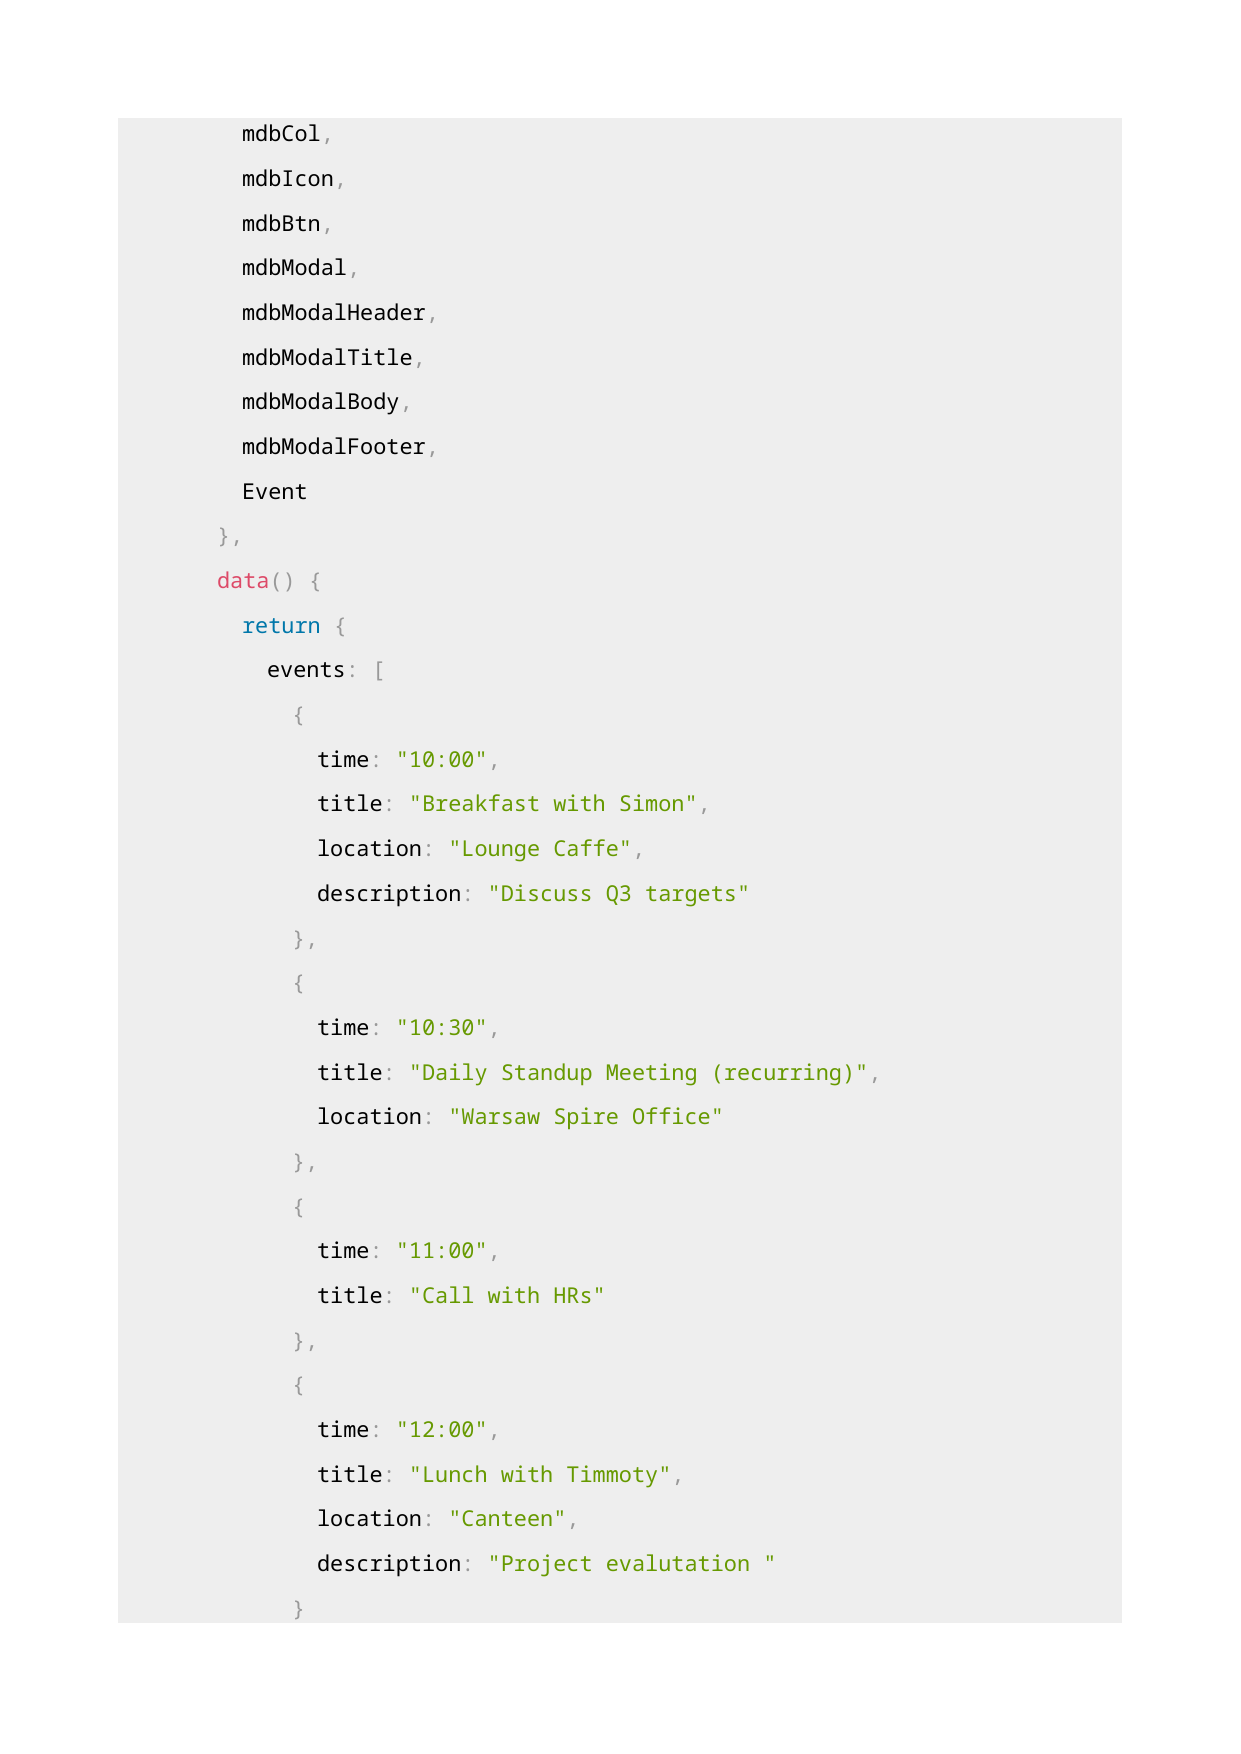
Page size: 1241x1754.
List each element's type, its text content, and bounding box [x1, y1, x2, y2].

list Event [118, 476, 1122, 505]
list data() { [118, 565, 1122, 595]
list { [118, 967, 1122, 997]
list mdbBtn, [118, 207, 1122, 237]
list { [118, 1191, 1122, 1220]
list description: "Discuss Q3 targets" [118, 878, 1122, 908]
list location: "Warsaw Spire Office" [118, 1101, 1122, 1131]
list time: "10:30", [118, 1012, 1122, 1042]
list description: "Project evalutation " [118, 1548, 1122, 1578]
list events: [ [118, 654, 1122, 684]
list title: "Lunch with Timmoty", [118, 1459, 1122, 1488]
list title: "Call with HRs" [118, 1280, 1122, 1310]
list mdbModal, [118, 252, 1122, 282]
list { [118, 1369, 1122, 1399]
list }, [118, 520, 1122, 550]
list }, [118, 1325, 1122, 1354]
list }, [118, 922, 1122, 952]
list { [118, 699, 1122, 729]
list title: "Breakfast with Simon", [118, 788, 1122, 818]
list location: "Lounge Caffe", [118, 833, 1122, 863]
list mdbModalTitle, [118, 342, 1122, 371]
list location: "Canteen", [118, 1503, 1122, 1533]
list mdbModalBody, [118, 386, 1122, 416]
list title: "Daily Standup Meeting (recurring)", [118, 1057, 1122, 1086]
list mdbModalHeader, [118, 297, 1122, 327]
list time: "10:00", [118, 744, 1122, 773]
list time: "12:00", [118, 1414, 1122, 1444]
list mdbModalFooter, [118, 431, 1122, 461]
list } [118, 1593, 1122, 1623]
list mdbCol, [118, 118, 1122, 148]
list time: "11:00", [118, 1235, 1122, 1265]
list return { [118, 610, 1122, 639]
list }, [118, 1146, 1122, 1176]
list mdbIcon, [118, 163, 1122, 193]
